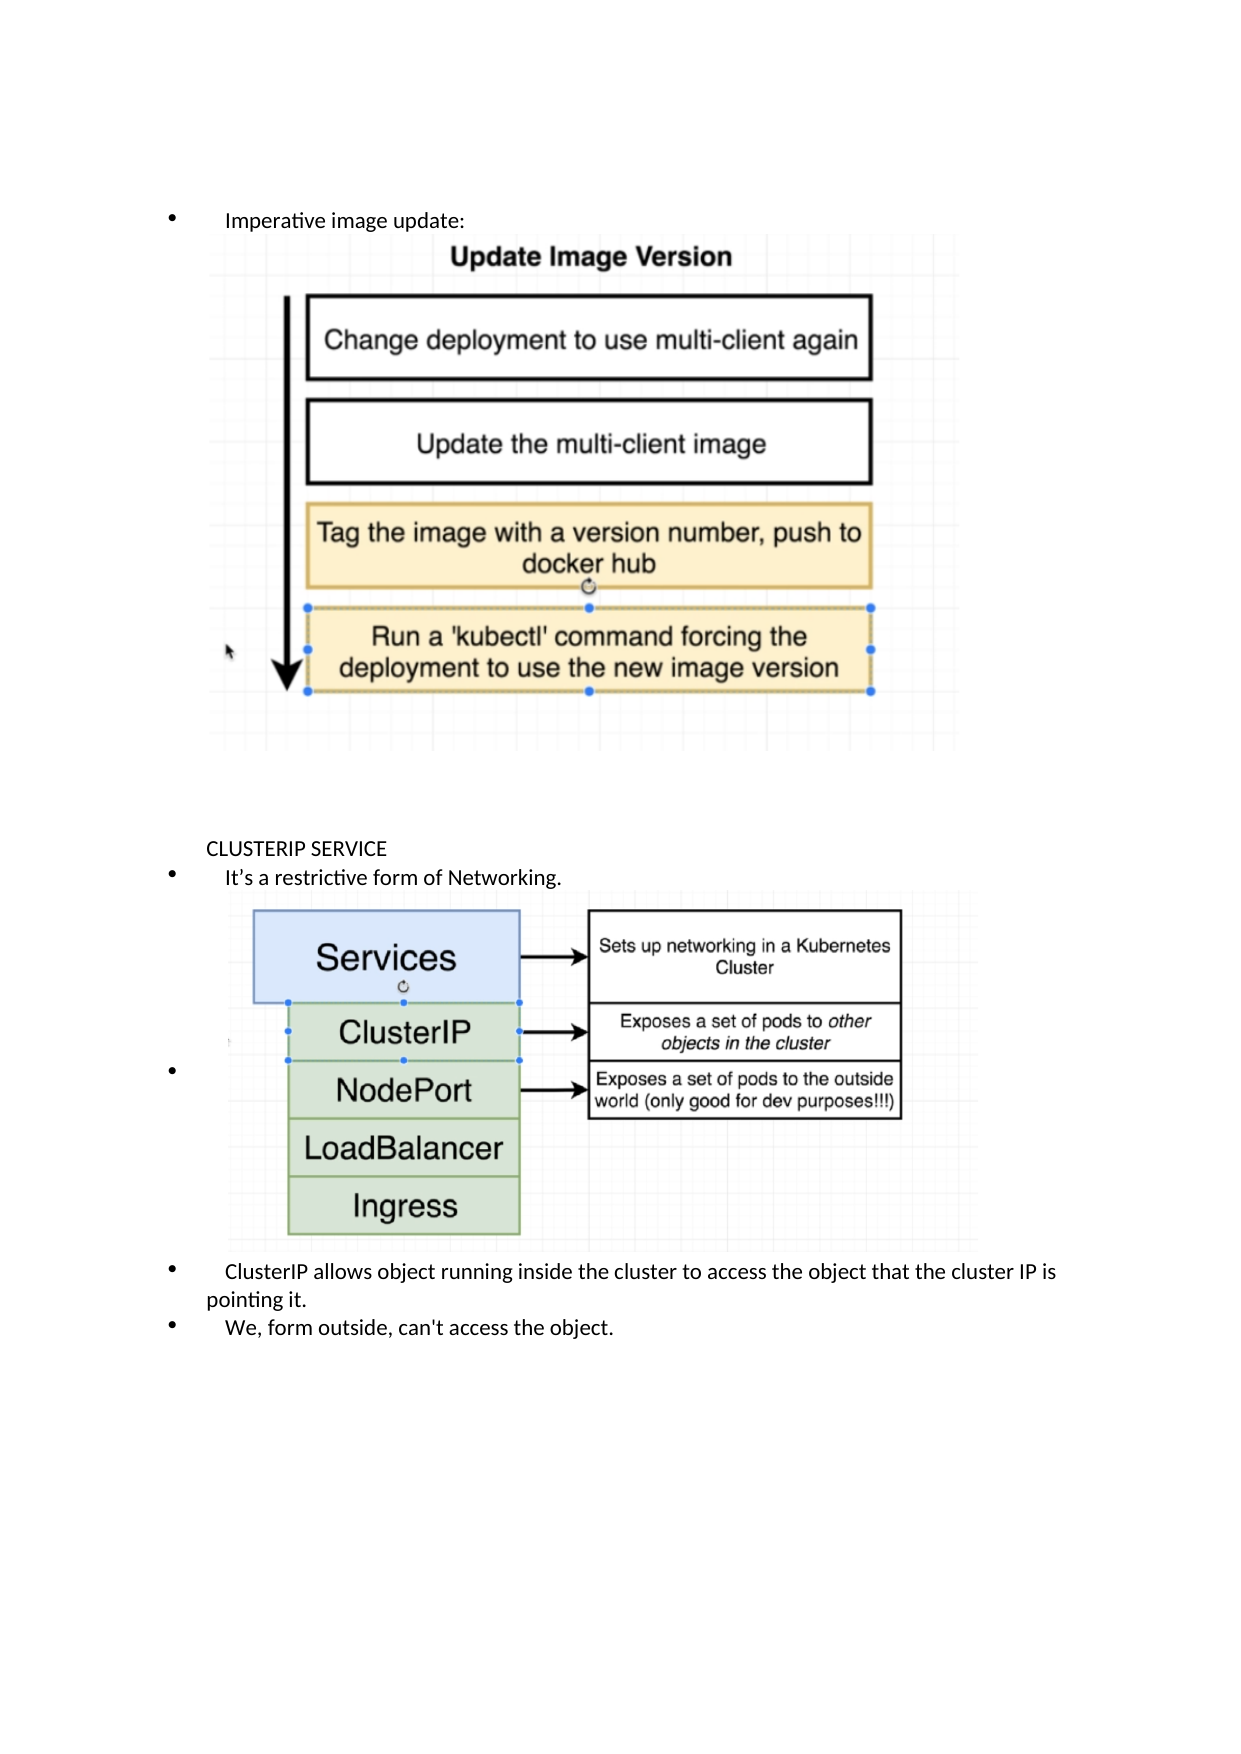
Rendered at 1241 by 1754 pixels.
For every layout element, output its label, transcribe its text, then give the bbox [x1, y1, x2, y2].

list ClusterIP allows object running inside the cluster to access the object that the cluster IP is pointing it. [169, 1257, 1090, 1313]
list Imperative image update: [169, 206, 1090, 234]
list We, form outside, can't access the object. [169, 1313, 1090, 1341]
picture [228, 890, 979, 1252]
picture [209, 234, 960, 751]
text CLUSTERIP SERVICE [206, 834, 1090, 863]
list It’s a restrictive form of Networking. [169, 863, 1090, 891]
